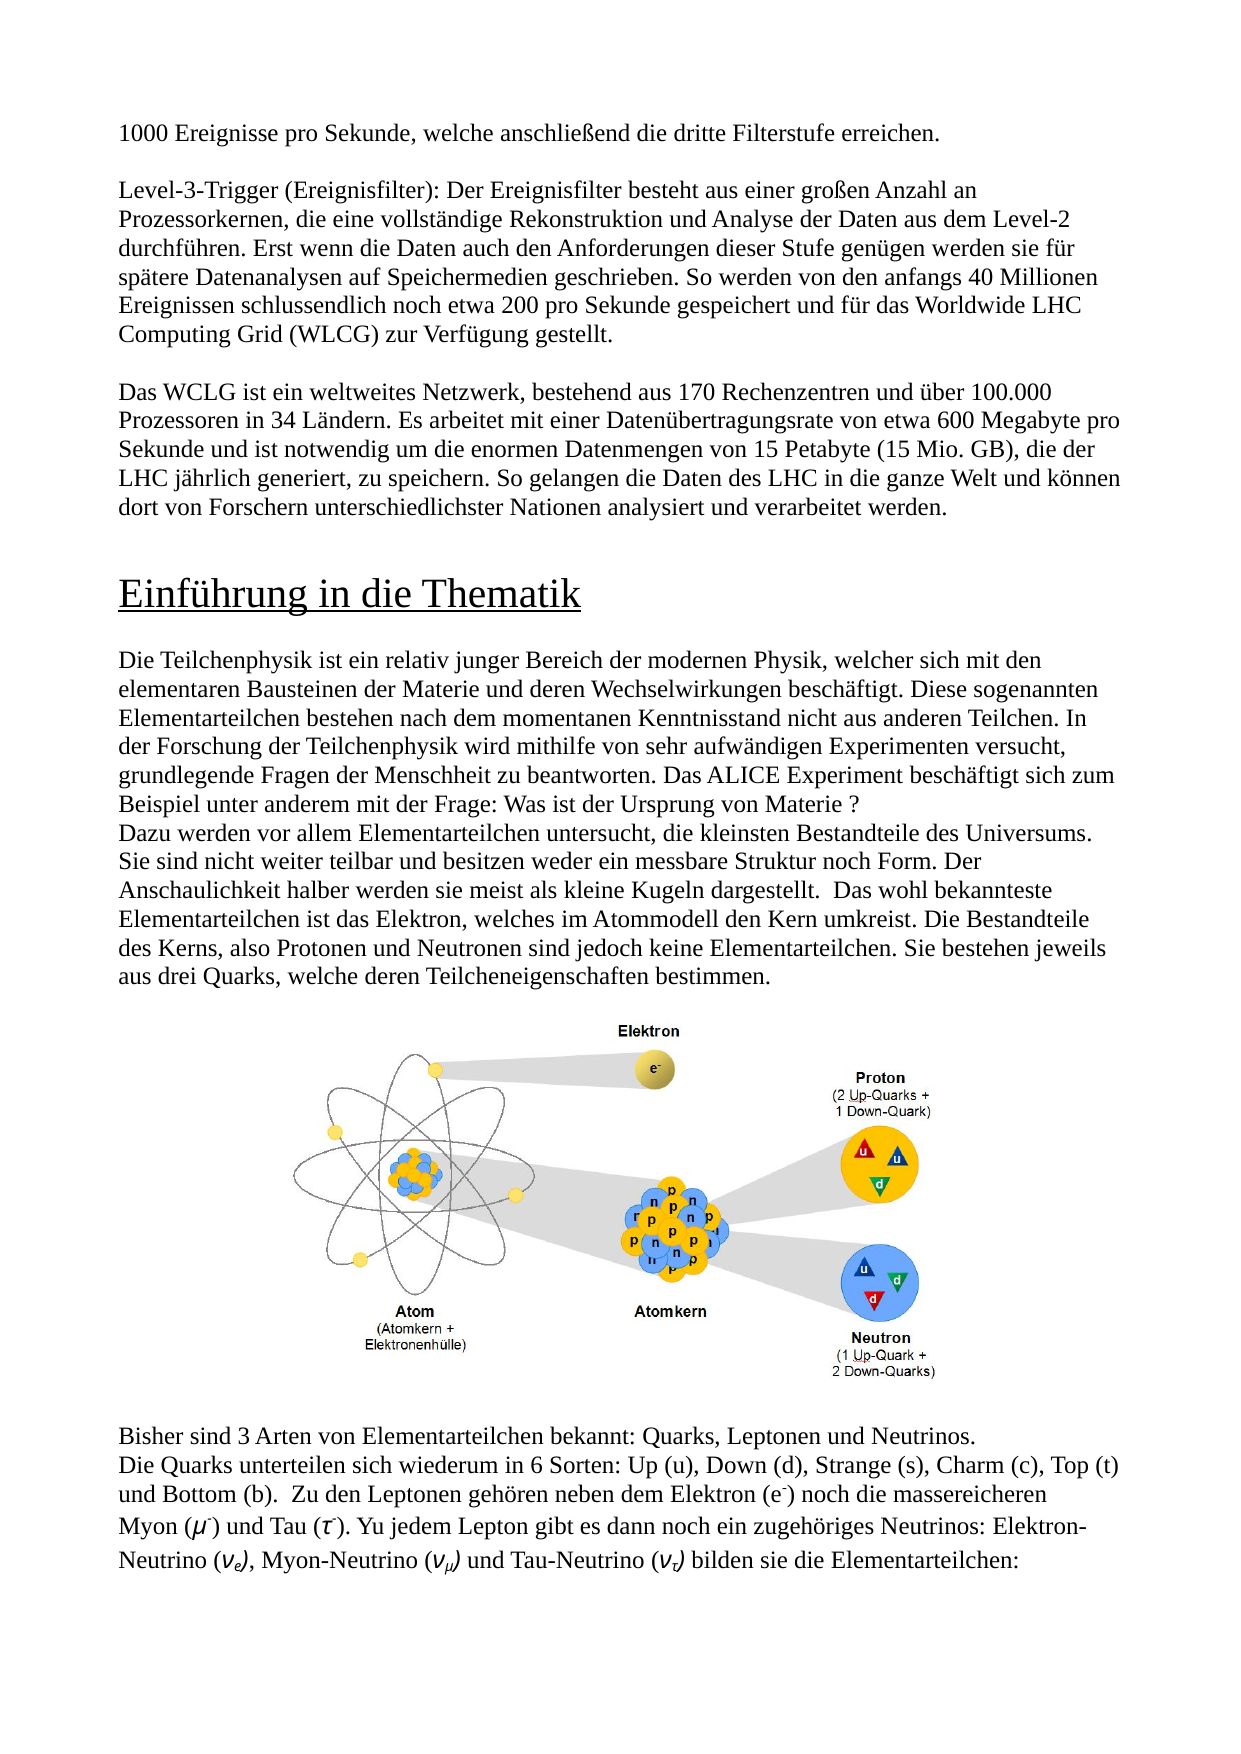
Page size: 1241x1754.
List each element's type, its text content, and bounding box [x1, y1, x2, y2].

text Dazu werden vor allem Elementarteilchen untersucht, die kleinsten Bestandteile des Universums. Sie sind nicht weiter teilbar und besitzen weder ein messbare Struktur noch Form. Der Anschaulichkeit halber werden sie meist als kleine Kugeln dargestellt. Das wohl bekannteste Elementarteilchen ist das Elektron, welches im Atommodell den Kern umkreist. Die Bestandteile des Kerns, also Protonen und Neutronen sind jedoch keine Elementarteilchen. Sie bestehen jeweils aus drei Quarks, welche deren Teilcheneigenschaften bestimmen. [118, 818, 1122, 990]
text Myon (μ-) und Tau (τ-). Yu jedem Lepton gibt es dann noch ein zugehöriges Neutrinos: Elektron-Neutrino (νe), Myon-Neutrino (νμ) und Tau-Neutrino (ντ) bilden sie die Elementarteilchen: [118, 1508, 1122, 1576]
text Level-3-Trigger (Ereignisfilter): Der Ereignisfilter besteht aus einer großen Anzahl an Prozessorkernen, die eine vollständige Rekonstruktion und Analyse der Daten aus dem Level-2 durchführen. Erst wenn die Daten auch den Anforderungen dieser Stufe genügen werden sie für spätere Datenanalysen auf Speichermedien geschrieben. So werden von den anfangs 40 Millionen Ereignissen schlussendlich noch etwa 200 pro Sekunde gespeichert und für das Worldwide LHC Computing Grid (WLCG) zur Verfügung gestellt. [118, 176, 1122, 348]
text Das WCLG ist ein weltweites Netzwerk, bestehend aus 170 Rechenzentren und über 100.000 Prozessoren in 34 Ländern. Es arbeitet mit einer Datenübertragungsrate von etwa 600 Megabyte pro Sekunde und ist notwendig um die enormen Datenmengen von 15 Petabyte (15 Mio. GB), die der LHC jährlich generiert, zu speichern. So gelangen die Daten des LHC in die ganze Welt und können dort von Forschern unterschiedlichster Nationen analysiert und verarbeitet werden. [118, 377, 1122, 521]
text Bisher sind 3 Arten von Elementarteilchen bekannt: Quarks, Leptonen und Neutrinos. [118, 1421, 1122, 1450]
text Die Teilchenphysik ist ein relativ junger Bereich der modernen Physik, welcher sich mit den elementaren Bausteinen der Materie und deren Wechselwirkungen beschäftigt. Diese sogenannten Elementarteilchen bestehen nach dem momentanen Kenntnisstand nicht aus anderen Teilchen. In der Forschung der Teilchenphysik wird mithilfe von sehr aufwändigen Experimenten versucht, grundlegende Fragen der Menschheit zu beantworten. Das ALICE Experiment beschäftigt sich zum Beispiel unter anderem mit der Frage: Was ist der Ursprung von Materie ? [118, 645, 1122, 818]
text 1000 Ereignisse pro Sekunde, welche anschließend die dritte Filterstufe erreichen. [118, 118, 1122, 147]
picture [262, 1008, 978, 1406]
text Die Quarks unterteilen sich wiederum in 6 Sorten: Up (u), Down (d), Strange (s), Charm (c), Top (t) und Bottom (b). Zu den Leptonen gehören neben dem Elektron (e-) noch die massereicheren [118, 1450, 1122, 1508]
text Einführung in die Thematik [118, 568, 1122, 616]
